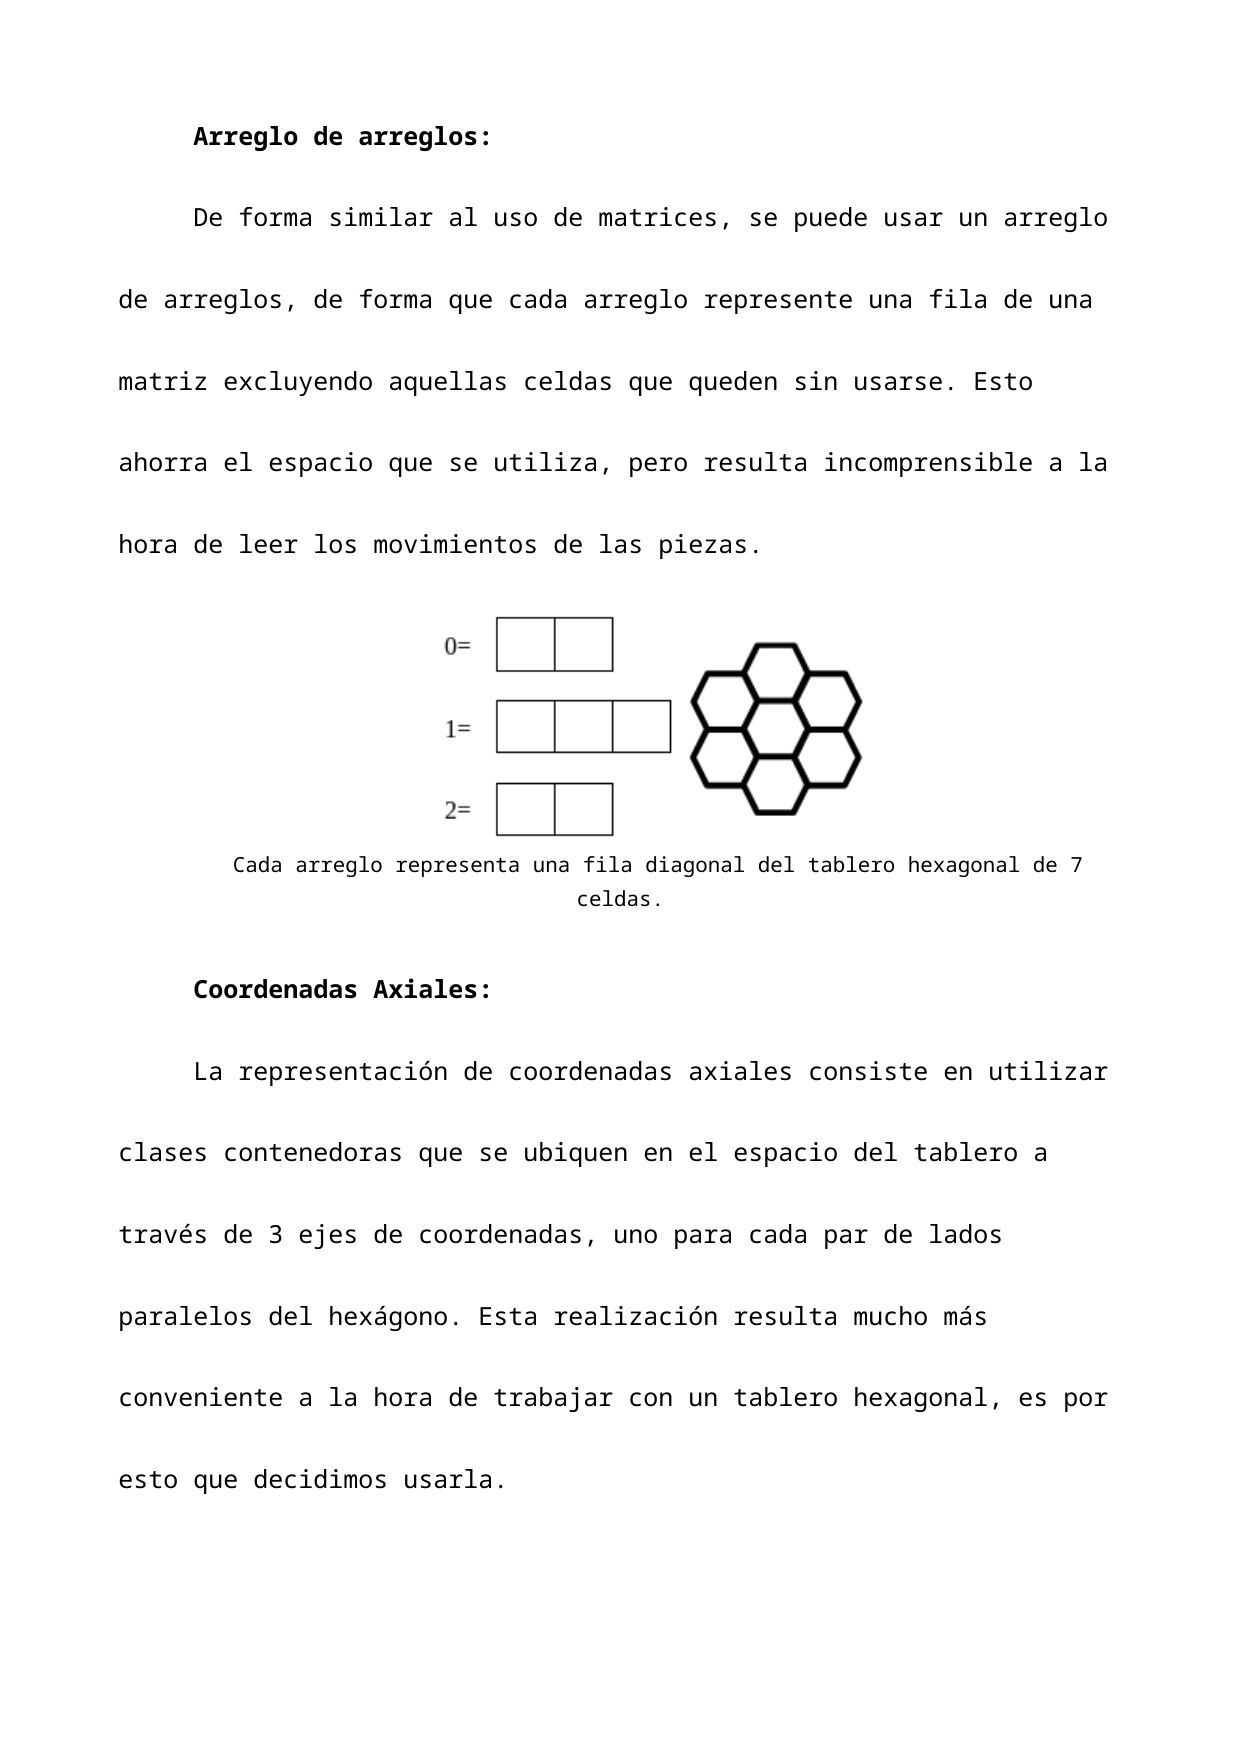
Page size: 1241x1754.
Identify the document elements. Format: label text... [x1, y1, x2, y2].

text Cada arreglo representa una fila diagonal del tablero hexagonal de 7 celdas. [118, 850, 1122, 912]
subtitle Coordenadas Axiales: [118, 972, 1122, 1006]
subtitle Arreglo de arreglos: [118, 118, 1122, 152]
text La representación de coordenadas axiales consiste en utilizar clases contenedoras que se ubiquen en el espacio del tablero a través de 3 ejes de coordenadas, uno para cada par de lados paralelos del hexágono. Esta realización resulta mucho más conveniente a la hora de trabajar con un tablero hexagonal, es por esto que decidimos usarla. [118, 1053, 1122, 1496]
text De forma similar al uso de matrices, se puede usar un arreglo de arreglos, de forma que cada arreglo represente una fila de una matriz excluyendo aquellas celdas que queden sin usarse. Esto ahorra el espacio que se utiliza, pero resulta incomprensible a la hora de leer los movimientos de las piezas. [118, 200, 1122, 561]
